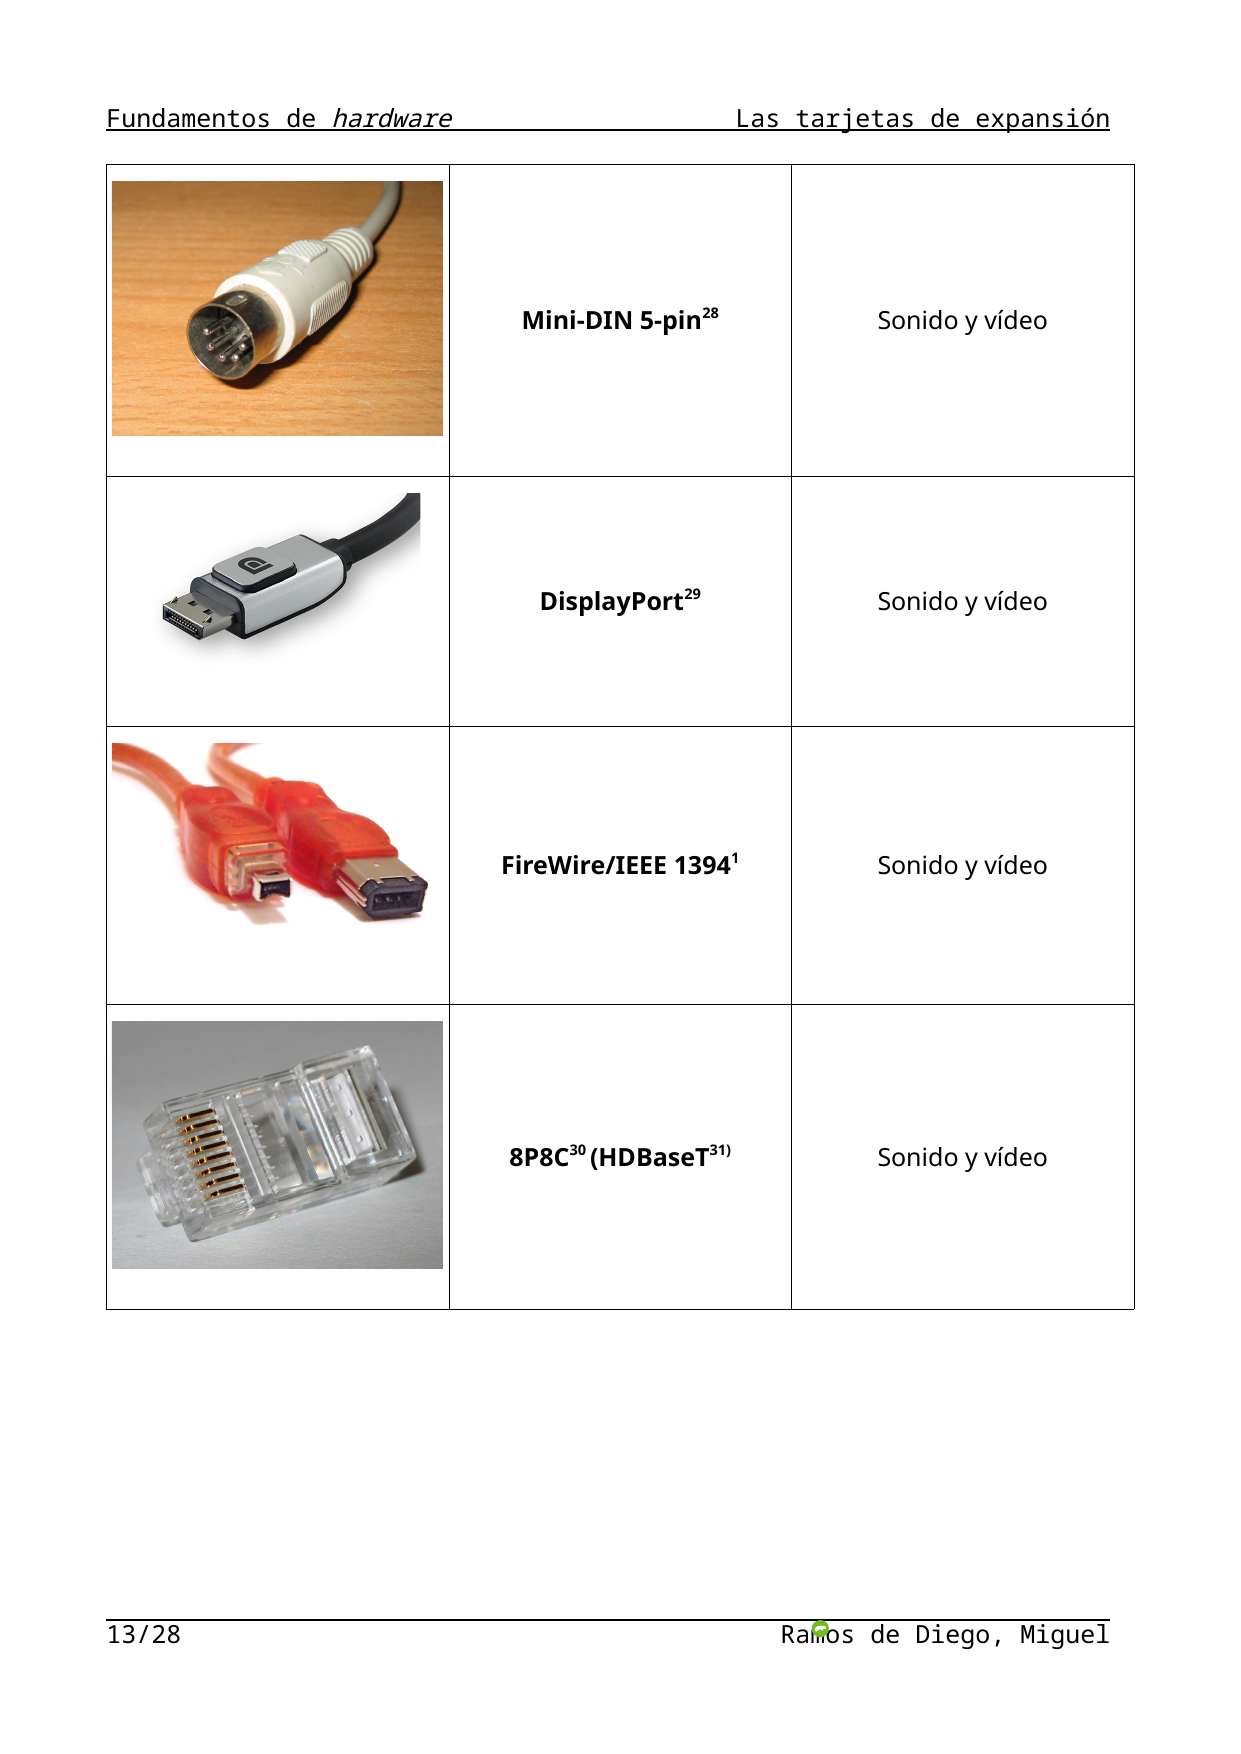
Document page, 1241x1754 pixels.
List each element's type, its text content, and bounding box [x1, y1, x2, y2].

table_cell Sonido y vídeo [792, 1005, 1134, 1309]
table_cell 8P8C30 (HDBaseT31) [450, 1005, 791, 1309]
table_cell [107, 727, 449, 1004]
table_cell Sonido y vídeo [792, 165, 1134, 476]
picture [134, 493, 421, 667]
table_cell [107, 1005, 449, 1309]
table_cell DisplayPort29 [450, 477, 791, 726]
picture [111, 181, 443, 436]
table_cell FireWire/IEEE 13941 [450, 727, 791, 1004]
table_cell Mini-DIN 5-pin28 [450, 165, 791, 476]
table_cell [107, 165, 449, 476]
table_cell Sonido y vídeo [792, 727, 1134, 1004]
table_cell Sonido y vídeo [792, 477, 1134, 726]
picture [111, 743, 443, 964]
picture [111, 1021, 443, 1269]
table_cell [107, 477, 449, 726]
